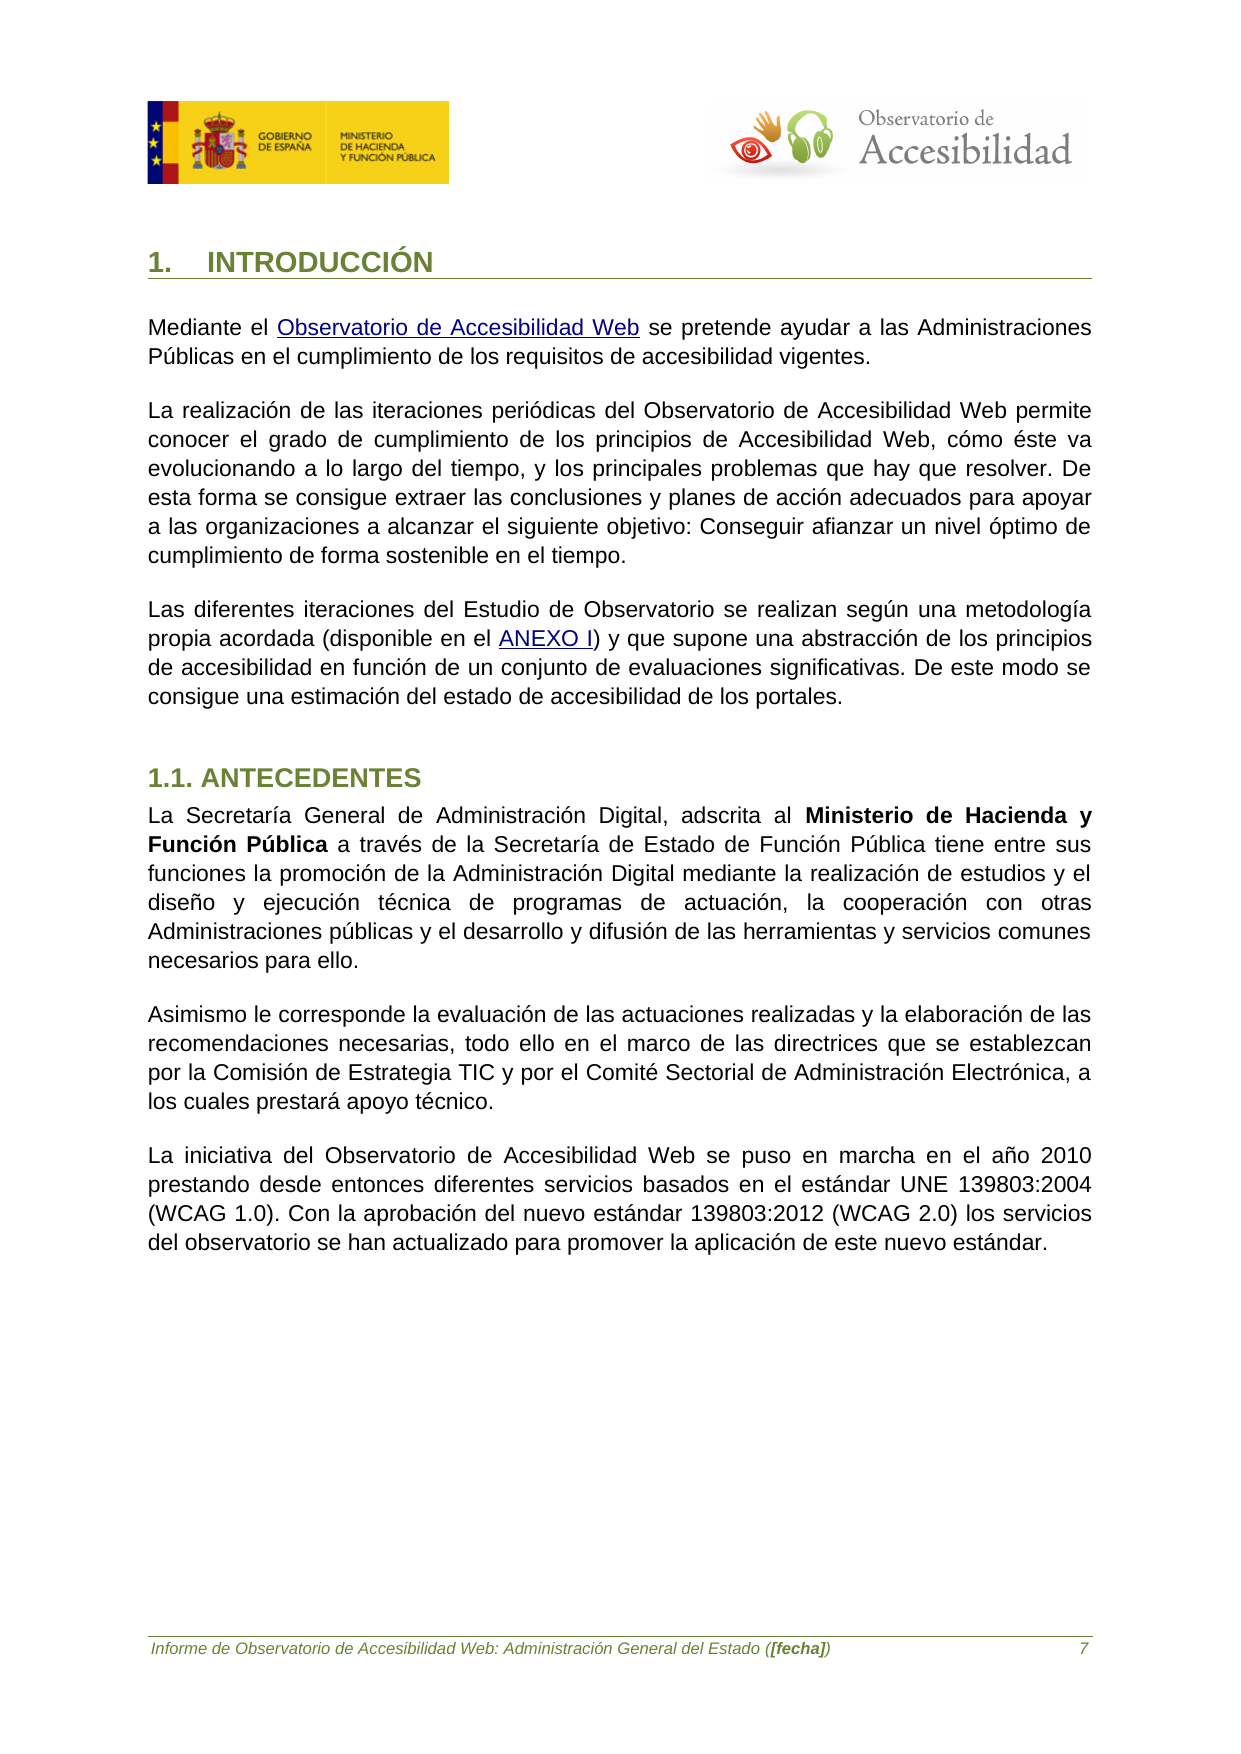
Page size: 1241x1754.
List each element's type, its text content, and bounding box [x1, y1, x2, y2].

text La iniciativa del Observatorio de Accesibilidad Web se puso en marcha en el año 2010 prestando desde entonces diferentes servicios basados en el estándar UNE 139803:2004 (WCAG 1.0). Con la aprobación del nuevo estándar 139803:2012 (WCAG 2.0) los servicios del observatorio se han actualizado para promover la aplicación de este nuevo estándar. [148, 1142, 1092, 1255]
text La Secretaría General de Administración Digital, adscrita al Ministerio de Hacienda y Función Pública a través de la Secretaría de Estado de Función Pública tiene entre sus funciones la promoción de la Administración Digital mediante la realización de estudios y el diseño y ejecución técnica de programas de actuación, la cooperación con otras Administraciones públicas y el desarrollo y difusión de las herramientas y servicios comunes necesarios para ello. [148, 802, 1092, 973]
text Asimismo le corresponde la evaluación de las actuaciones realizadas y la elaboración de las recomendaciones necesarias, todo ello en el marco de las directrices que se establezcan por la Comisión de Estrategia TIC y por el Comité Sectorial de Administración Electrónica, a los cuales prestará apoyo técnico. [148, 1001, 1092, 1114]
picture [147, 101, 450, 184]
text Mediante el Observatorio de Accesibilidad Web se pretende ayudar a las Administraciones Públicas en el cumplimiento de los requisitos de accesibilidad vigentes. [148, 314, 1092, 369]
text Las diferentes iteraciones del Estudio de Observatorio se realizan según una metodología propia acordada (disponible en el ANEXO I) y que supone una abstracción de los principios de accesibilidad en función de un conjunto de evaluaciones significativas. De este modo se consigue una estimación del estado de accesibilidad de los portales. [148, 596, 1092, 709]
picture [710, 101, 1086, 184]
subtitle Introducción [148, 245, 1092, 278]
text La realización de las iteraciones periódicas del Observatorio de Accesibilidad Web permite conocer el grado de cumplimiento de los principios de Accesibilidad Web, cómo éste va evolucionando a lo largo del tiempo, y los principales problemas que hay que resolver. De esta forma se consigue extraer las conclusiones y planes de acción adecuados para apoyar a las organizaciones a alcanzar el siguiente objetivo: Conseguir afianzar un nivel óptimo de cumplimiento de forma sostenible en el tiempo. [148, 397, 1092, 568]
subtitle 1.1. Antecedentes [148, 762, 1092, 793]
